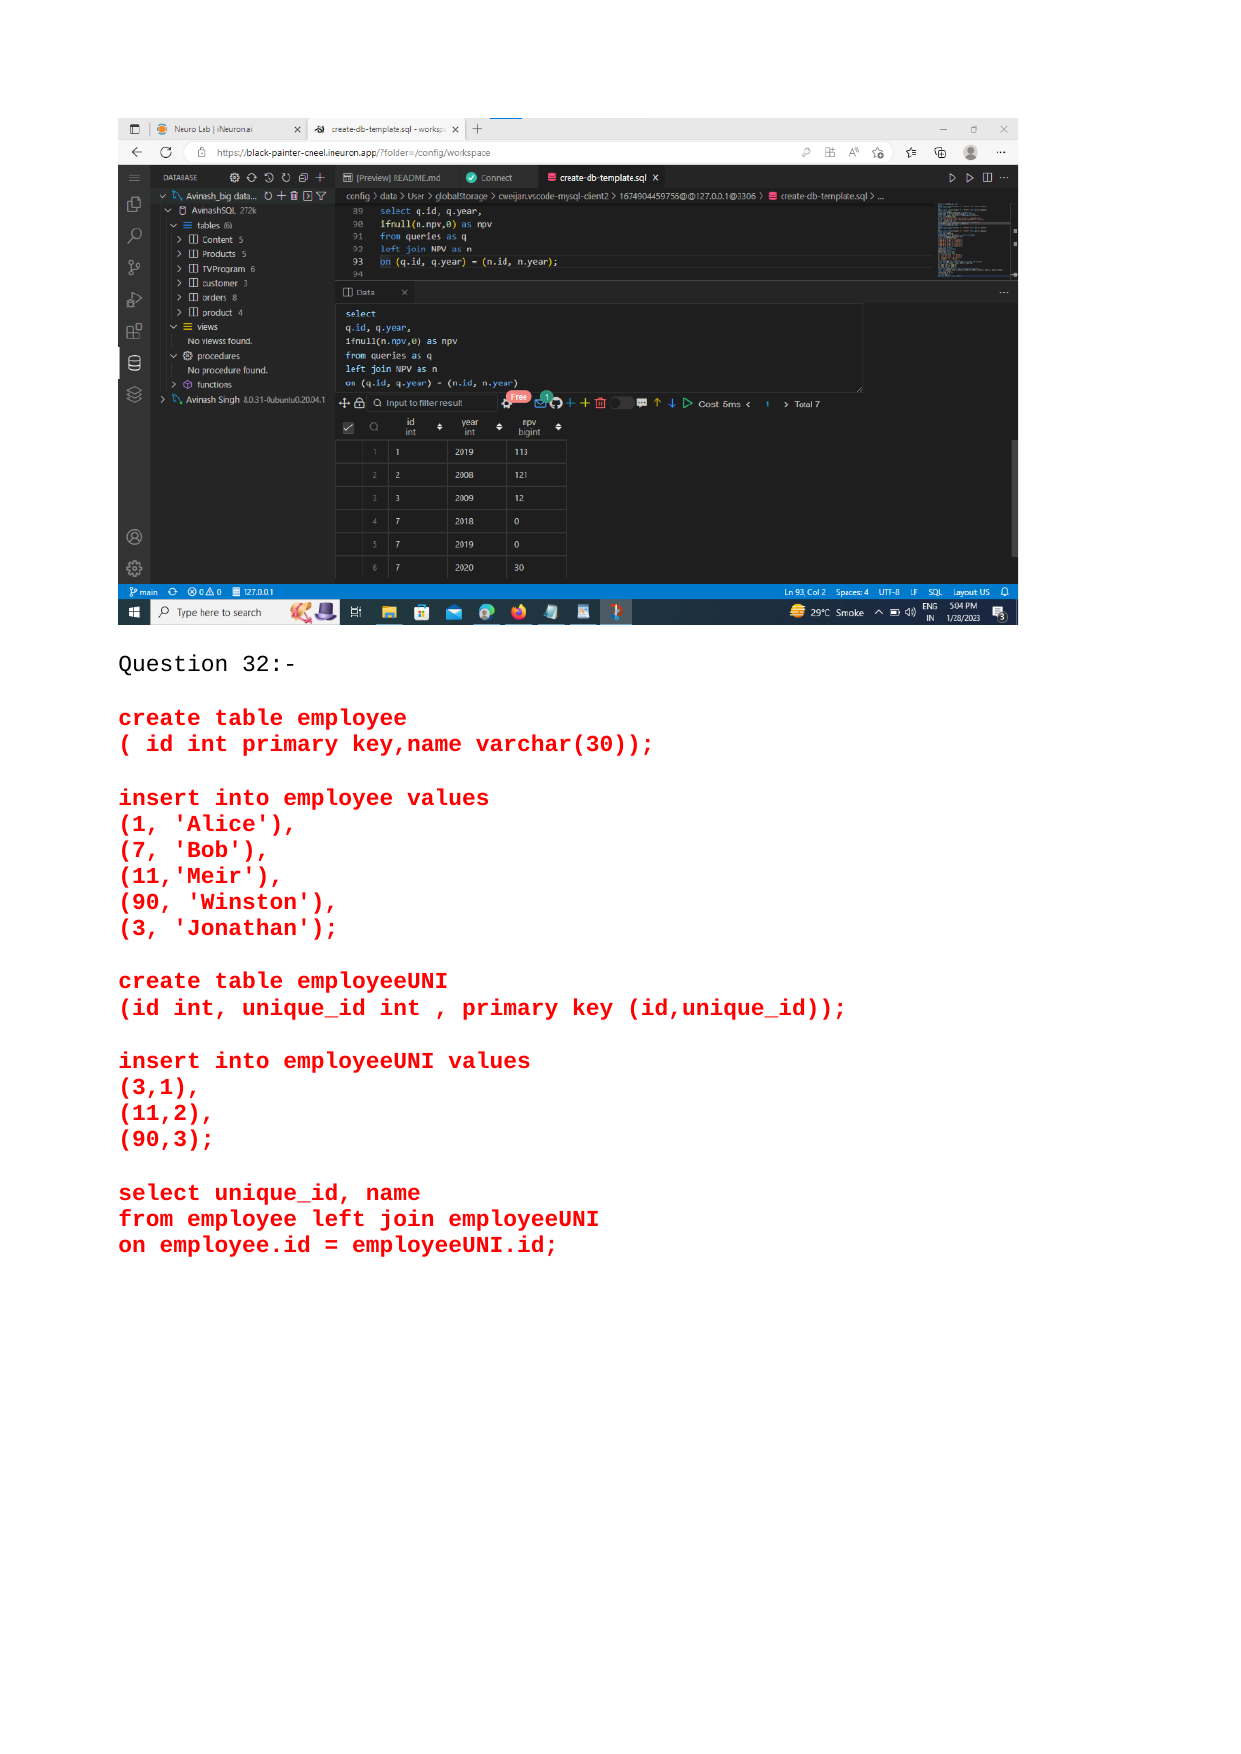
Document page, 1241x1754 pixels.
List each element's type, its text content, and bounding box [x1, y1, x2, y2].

text (11,'Meir'), [118, 864, 1122, 890]
text (7, 'Bob'), [118, 838, 1122, 864]
text create table employeeUNI [118, 970, 1122, 996]
text (11,2), [118, 1102, 1122, 1128]
text ( id int primary key,name varchar(30)); [118, 732, 1122, 758]
text (90,3); [118, 1128, 1122, 1153]
text Question 32:- [118, 652, 1122, 678]
text (3, 'Jonathan'); [118, 916, 1122, 942]
text insert into employeeUNI values [118, 1050, 1122, 1076]
text from employee left join employeeUNI [118, 1207, 1122, 1233]
text on employee.id = employeeUNI.id; [118, 1233, 1122, 1259]
text (id int, unique_id int , primary key (id,unique_id)); [118, 996, 1122, 1022]
text (3,1), [118, 1076, 1122, 1102]
text (90, 'Winston'), [118, 890, 1122, 916]
text (1, 'Alice'), [118, 812, 1122, 838]
text select unique_id, name [118, 1182, 1122, 1207]
text insert into employee values [118, 786, 1122, 812]
text create table employee [118, 706, 1122, 732]
